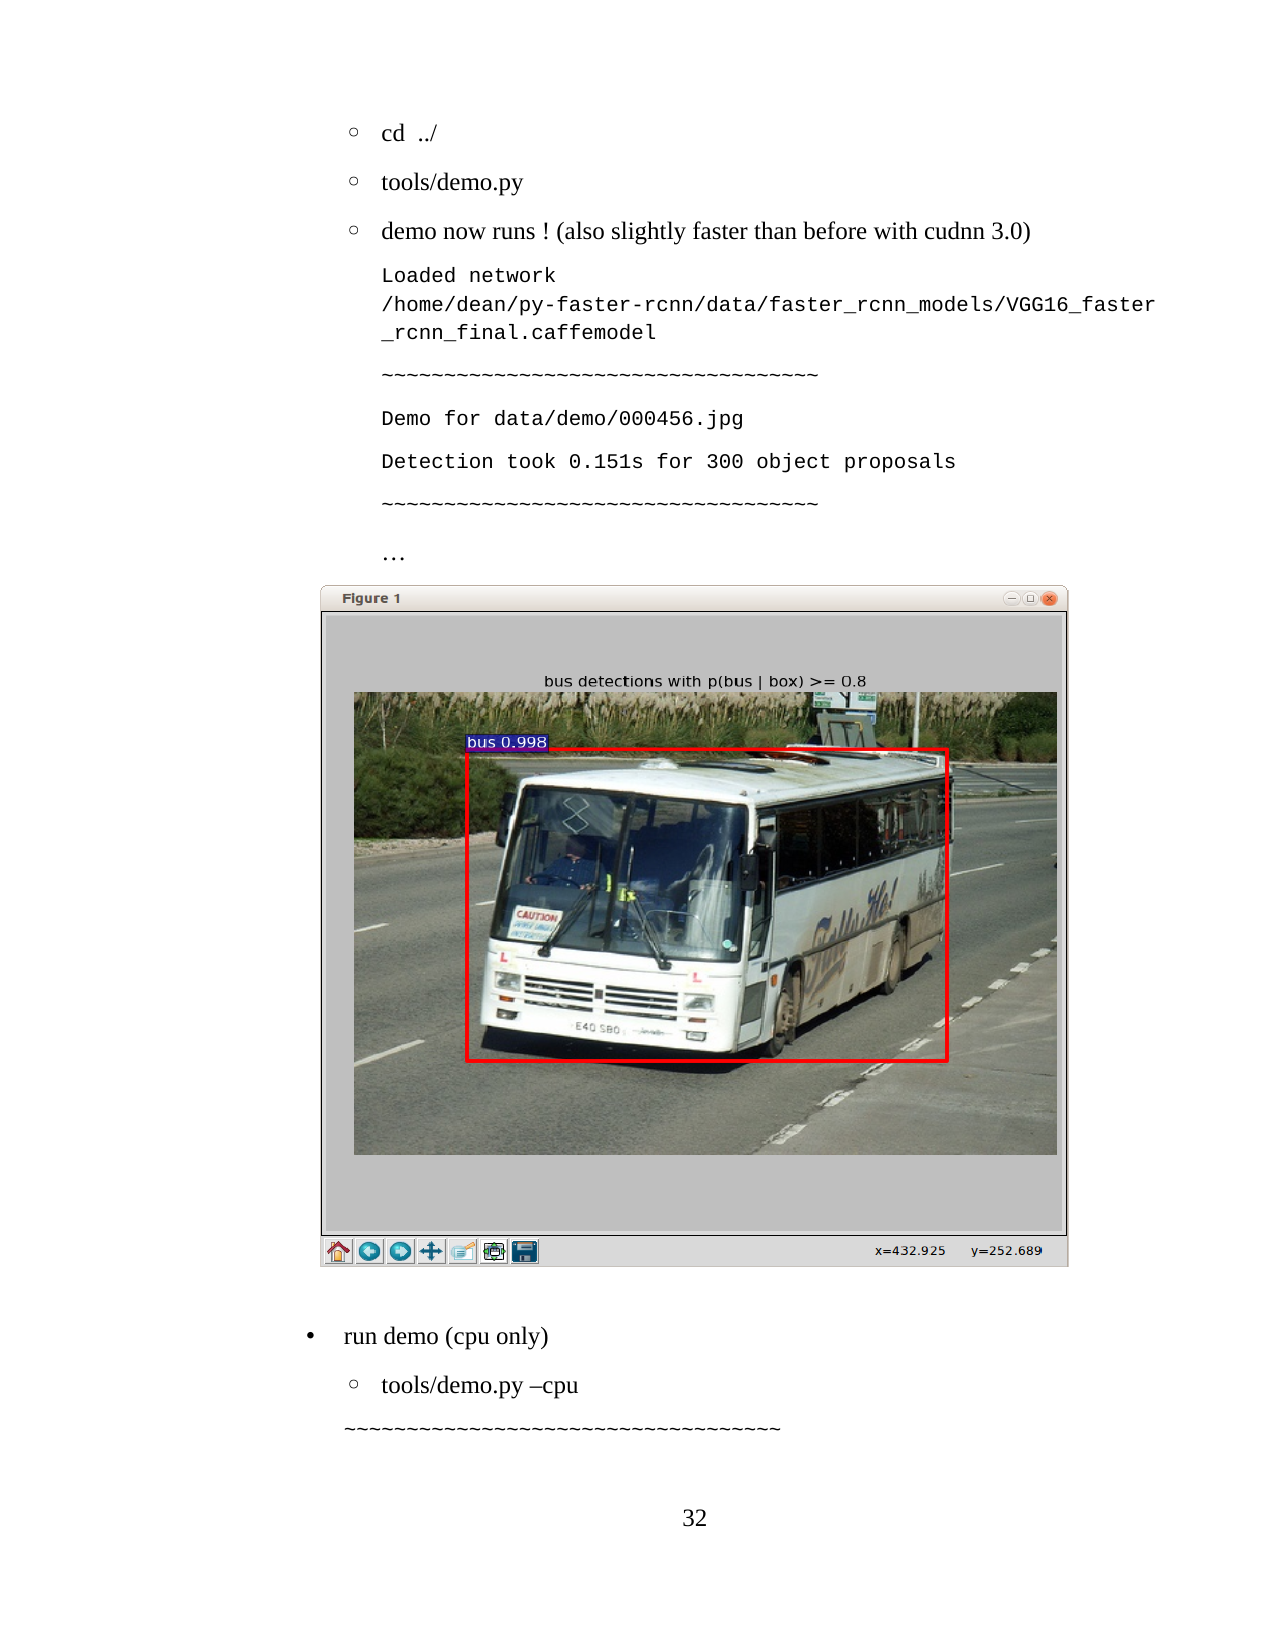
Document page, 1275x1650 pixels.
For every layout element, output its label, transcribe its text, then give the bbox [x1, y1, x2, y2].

text Detection took 0.151s for 300 object proposals [381, 451, 1158, 474]
text ~~~~~~~~~~~~~~~~~~~~~~~~~~~~~~~~~~~ [381, 365, 1158, 388]
text Loaded network /home/dean/py-faster-rcnn/data/faster_rcnn_models/VGG16_faster_rcnn_final.caffemodel [381, 265, 1158, 346]
text ~~~~~~~~~~~~~~~~~~~~~~~~~~~~~~~~~~~ [381, 494, 1158, 517]
list tools/demo.py –cpu [344, 1370, 1158, 1399]
text … [381, 537, 1158, 565]
list cd ../ [344, 118, 1158, 147]
text ~~~~~~~~~~~~~~~~~~~~~~~~~~~~~~~~~~~ [344, 1419, 1158, 1443]
picture [320, 585, 1069, 1267]
text Demo for data/demo/000456.jpg [381, 408, 1158, 431]
list run demo (cpu only) [306, 1321, 1158, 1350]
list tools/demo.py [344, 167, 1158, 196]
list demo now runs ! (also slightly faster than before with cudnn 3.0) [344, 216, 1158, 245]
